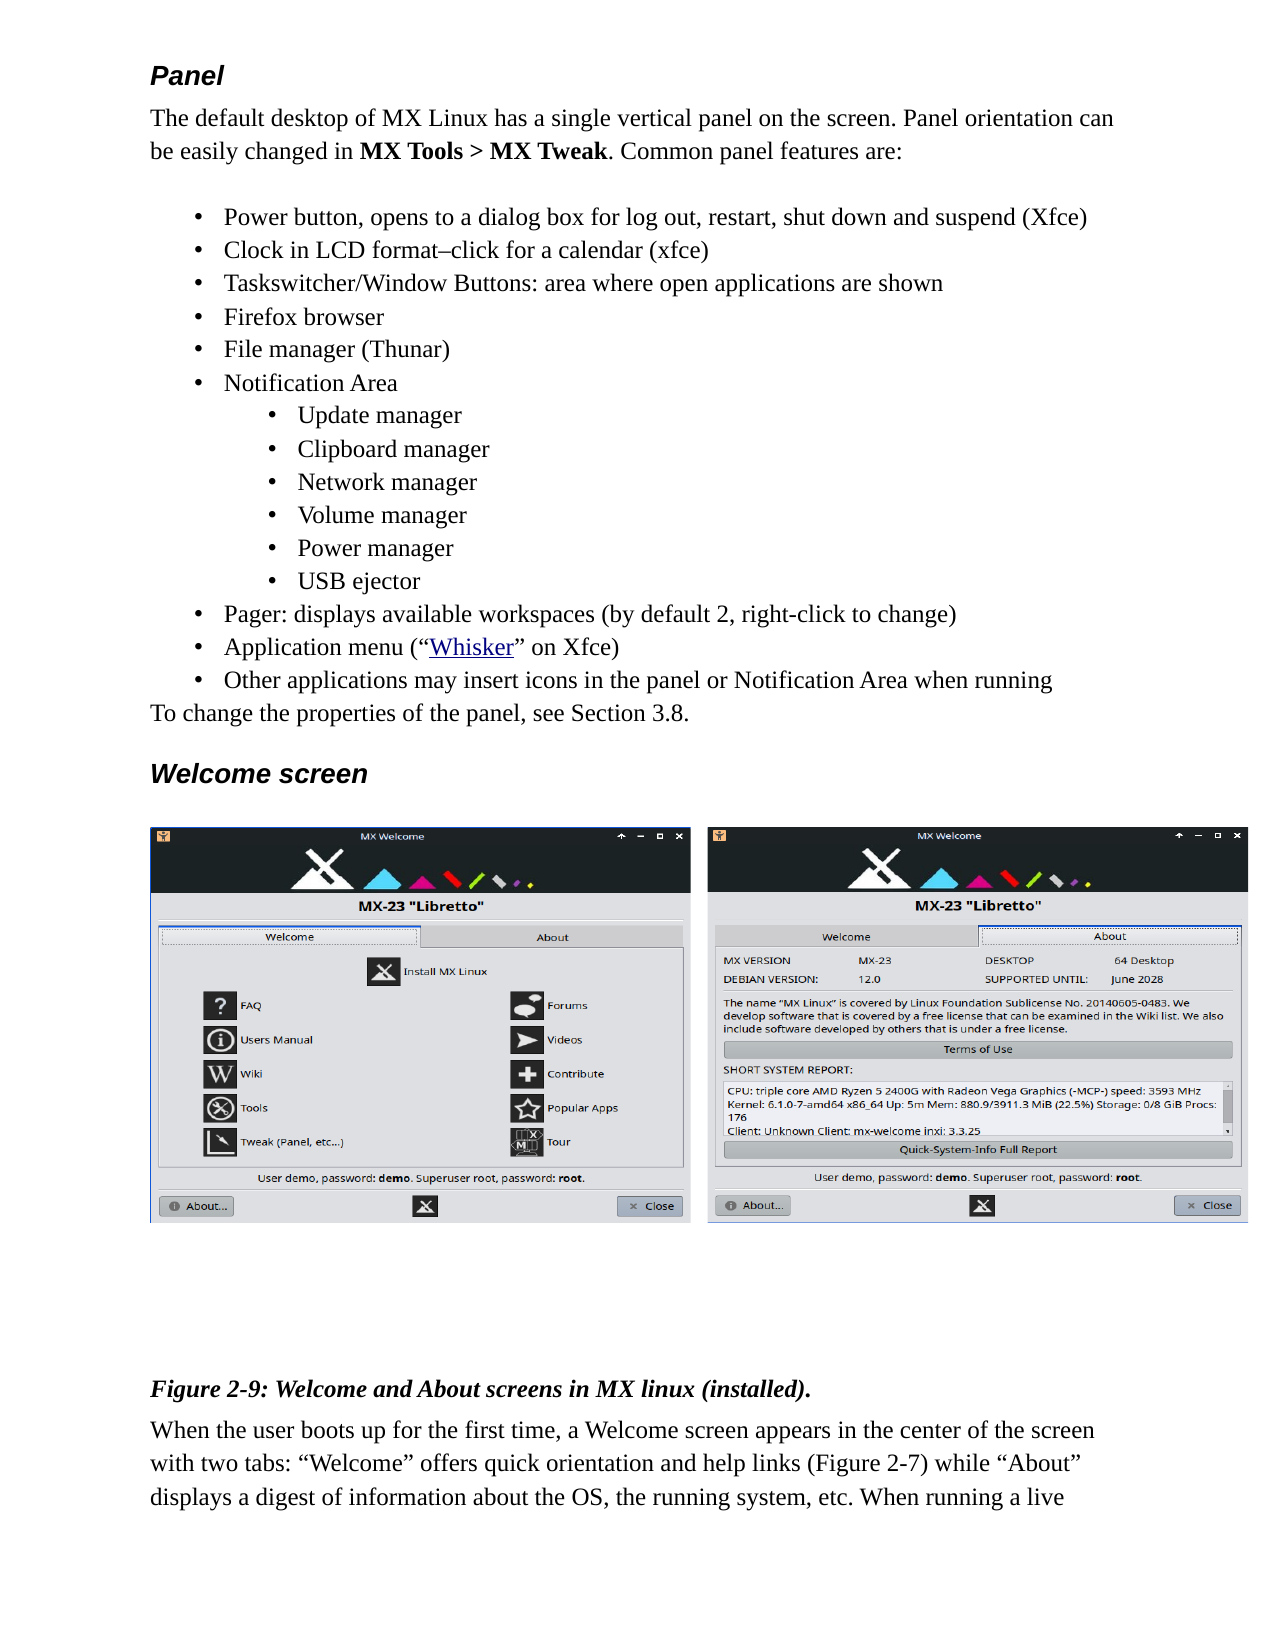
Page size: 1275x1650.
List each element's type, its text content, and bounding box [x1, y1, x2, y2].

list Application menu (“Whisker” on Xfce) [194, 632, 1125, 661]
list Update manager [268, 401, 1125, 429]
subtitle Panel [150, 59, 1125, 91]
list Notification Area [194, 368, 1125, 396]
text To change the properties of the panel, see Section 3.8. [150, 698, 1125, 727]
text Figure 2-9: Welcome and About screens in MX linux (installed). [150, 1374, 1125, 1403]
text When the user boots up for the first time, a Welcome screen appears in the center of the screen with two tabs: “Welcome” offers quick orientation and help links (Figure 2-7) while “About” displays a digest of information about the OS, the running system, etc. When running a live [150, 1416, 1125, 1510]
picture [150, 827, 691, 1223]
list Network manager [268, 467, 1125, 495]
list Power manager [268, 533, 1125, 561]
list Pager: displays available workspaces (by default 2, right-click to change) [194, 599, 1125, 627]
text The default desktop of MX Linux has a single vertical panel on the screen. Panel orientation can be easily changed in MX Tools > MX Tweak. Common panel features are: [150, 103, 1125, 165]
list Taskswitcher/Window Buttons: area where open applications are shown [194, 268, 1125, 297]
picture [707, 827, 1249, 1223]
list Firefox browser [194, 302, 1125, 330]
list Power button, opens to a dialog box for log out, restart, shut down and suspend (Xfce) [194, 202, 1125, 231]
list File manager (Thunar) [194, 334, 1125, 363]
list Clock in LCD format–click for a calendar (xfce) [194, 236, 1125, 264]
list Clipboard manager [268, 434, 1125, 462]
list Other applications may insert icons in the panel or Notification Area when running [194, 665, 1125, 693]
list USB ejector [268, 566, 1125, 594]
subtitle Welcome screen [150, 758, 1125, 790]
list Volume manager [268, 500, 1125, 528]
